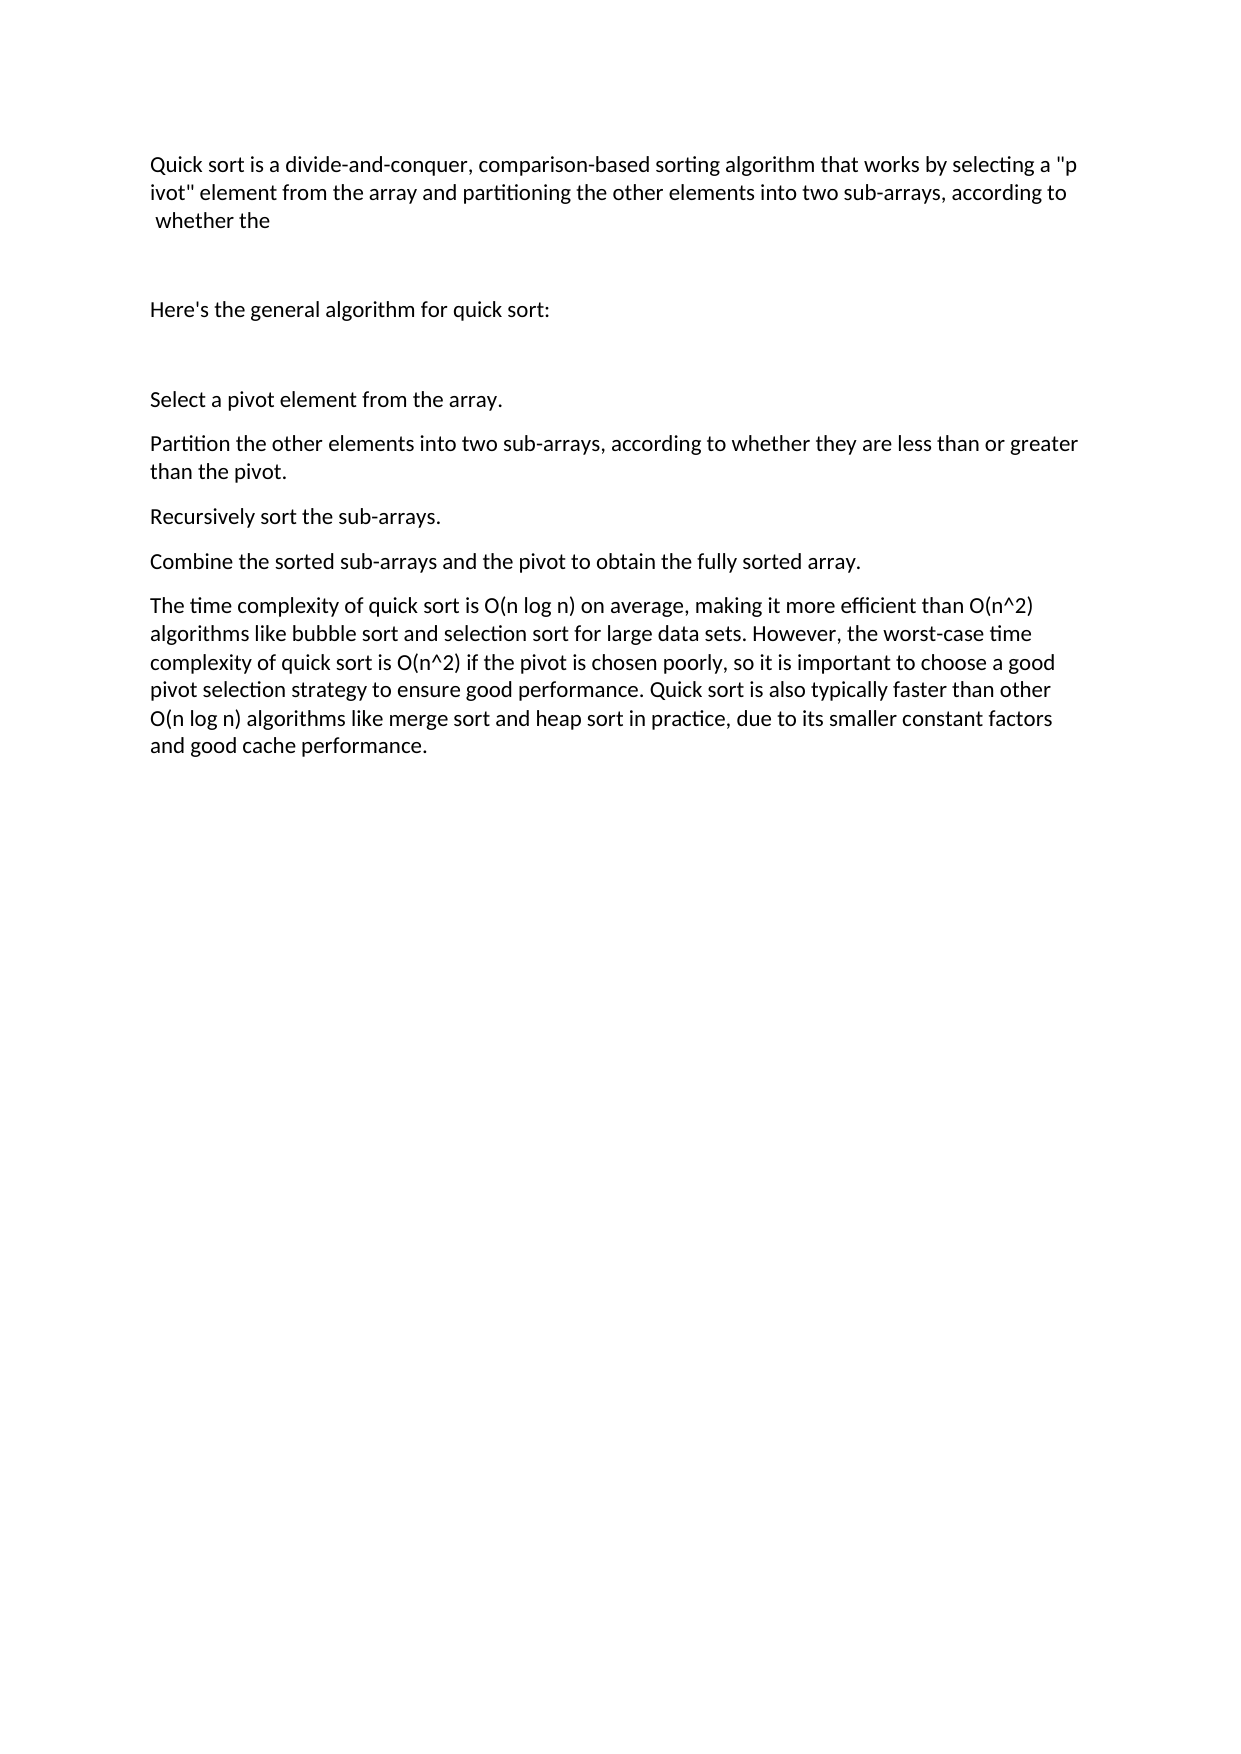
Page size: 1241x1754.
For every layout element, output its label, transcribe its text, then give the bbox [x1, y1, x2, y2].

text Select a pivot element from the array. [150, 385, 1090, 413]
text Combine the sorted sub-arrays and the pivot to obtain the fully sorted array. [150, 547, 1090, 575]
text The time complexity of quick sort is O(n log n) on average, making it more efficient than O(n^2) algorithms like bubble sort and selection sort for large data sets. However, the worst-case time complexity of quick sort is O(n^2) if the pivot is chosen poorly, so it is important to choose a good pivot selection strategy to ensure good performance. Quick sort is also typically faster than other O(n log n) algorithms like merge sort and heap sort in practice, due to its smaller constant factors and good cache performance. [150, 592, 1090, 760]
text Recursively sort the sub-arrays. [150, 502, 1090, 530]
text Quick sort is a divide-and-conquer, comparison-based sorting algorithm that works by selecting a "pivot" element from the array and partitioning the other elements into two sub-arrays, according to whether they are less than or greater than the pivot. The sub-arrays are then sorted recursively. [150, 150, 1090, 234]
text Partition the other elements into two sub-arrays, according to whether they are less than or greater than the pivot. [150, 429, 1090, 486]
text Here's the general algorithm for quick sort: [150, 295, 1090, 323]
